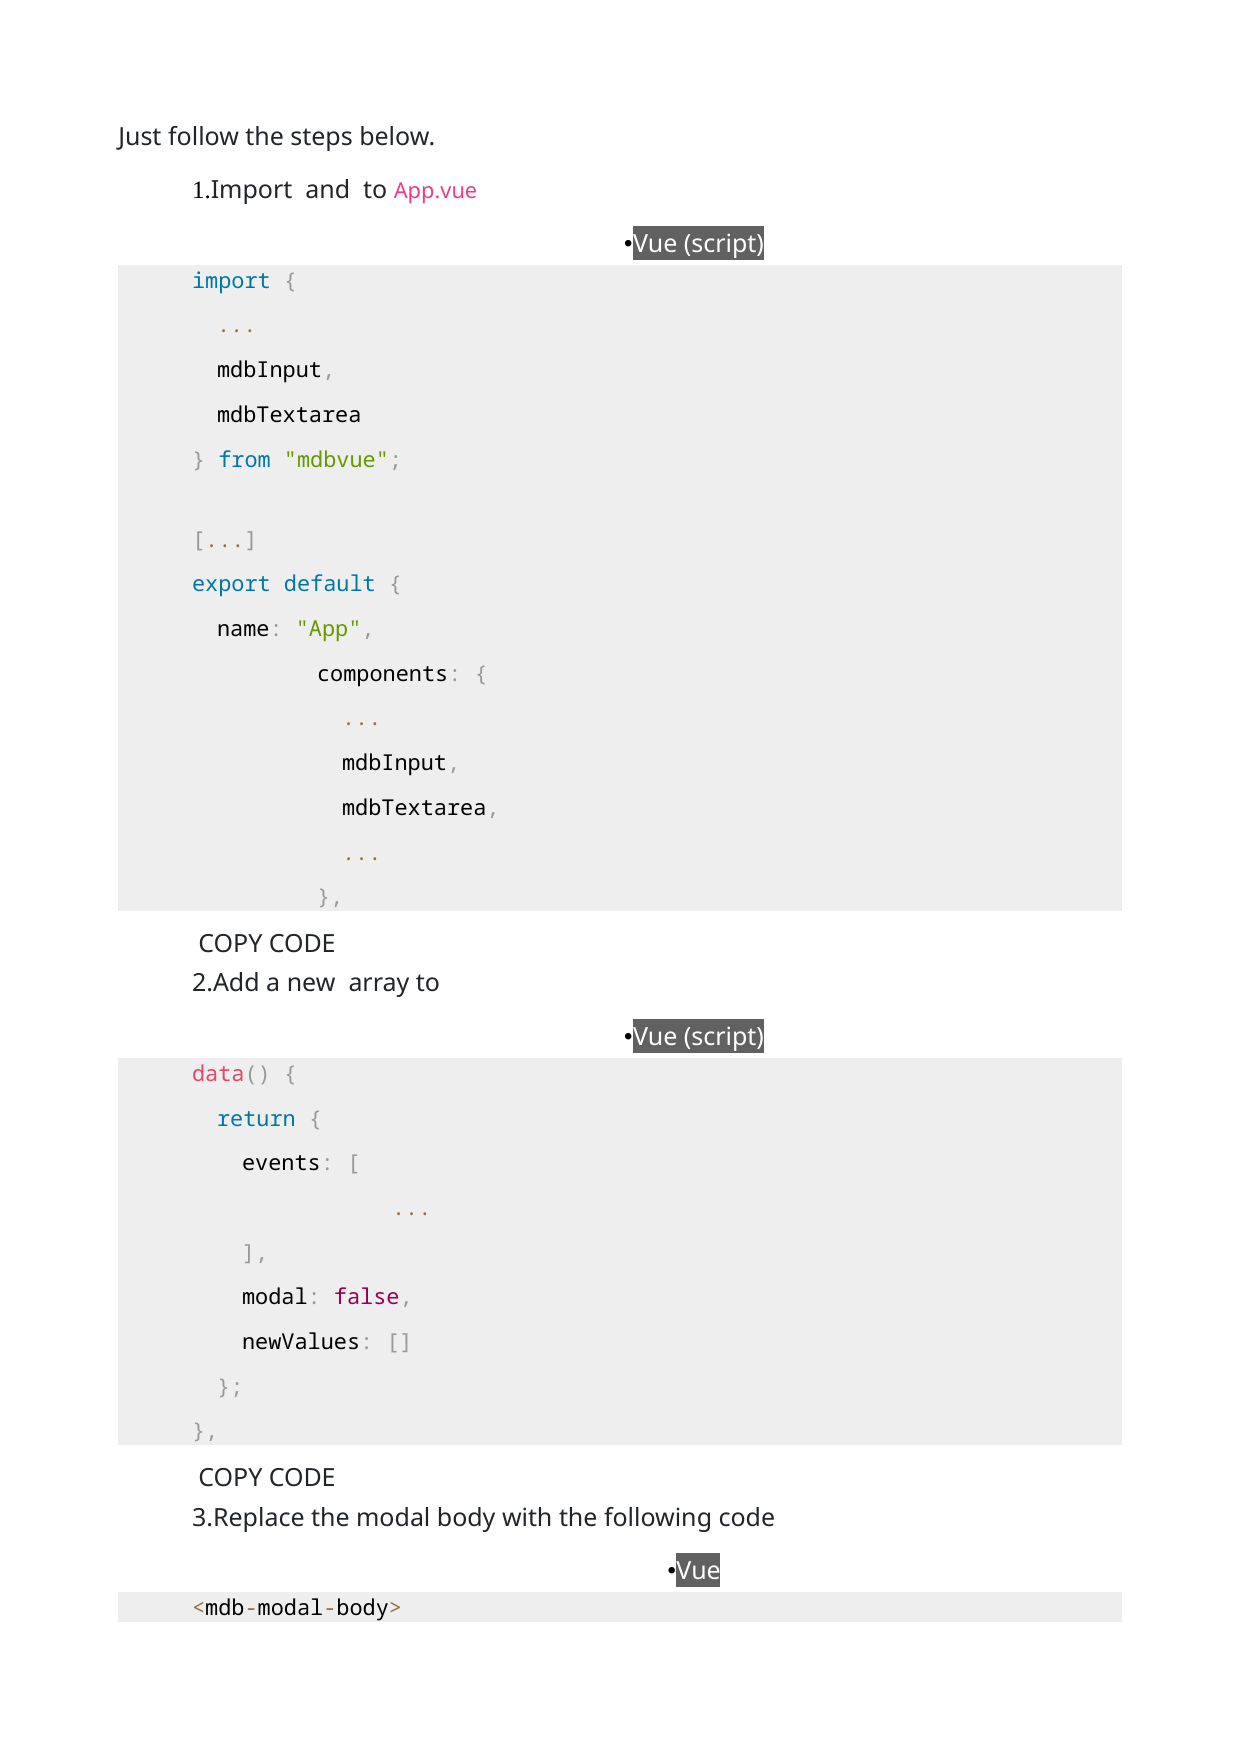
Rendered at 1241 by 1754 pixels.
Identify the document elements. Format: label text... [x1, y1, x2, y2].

list ... [118, 836, 1122, 866]
list newValues: [] [118, 1326, 1122, 1356]
list COPY CODE [118, 926, 1122, 960]
list Vue [118, 1553, 1122, 1587]
list Import and to App.vue [118, 172, 1122, 206]
list Vue (script) [118, 1019, 1122, 1053]
text Just follow the steps below. [118, 118, 1122, 152]
list COPY CODE [118, 1460, 1122, 1494]
list }; [118, 1371, 1122, 1401]
list ], [118, 1237, 1122, 1266]
list export default { [118, 568, 1122, 598]
list <mdb-modal-body> [118, 1592, 1122, 1622]
list mdbTextarea [118, 399, 1122, 429]
list ... [118, 702, 1122, 732]
list Replace the modal body with the following code [118, 1499, 1122, 1533]
list mdbInput, [118, 354, 1122, 384]
list Vue (script) [118, 226, 1122, 260]
list [...] [118, 524, 1122, 553]
list mdbInput, [118, 747, 1122, 777]
list import { [118, 265, 1122, 294]
list name: "App", [118, 613, 1122, 643]
list return { [118, 1103, 1122, 1132]
list Add a new array to [118, 965, 1122, 999]
list ... [118, 309, 1122, 339]
list } from "mdbvue"; [118, 443, 1122, 473]
list }, [118, 881, 1122, 911]
list events: [ [118, 1147, 1122, 1177]
list mdbTextarea, [118, 792, 1122, 822]
list ... [118, 1192, 1122, 1222]
list }, [118, 1415, 1122, 1445]
list components: { [118, 658, 1122, 687]
list modal: false, [118, 1281, 1122, 1311]
list data() { [118, 1058, 1122, 1088]
